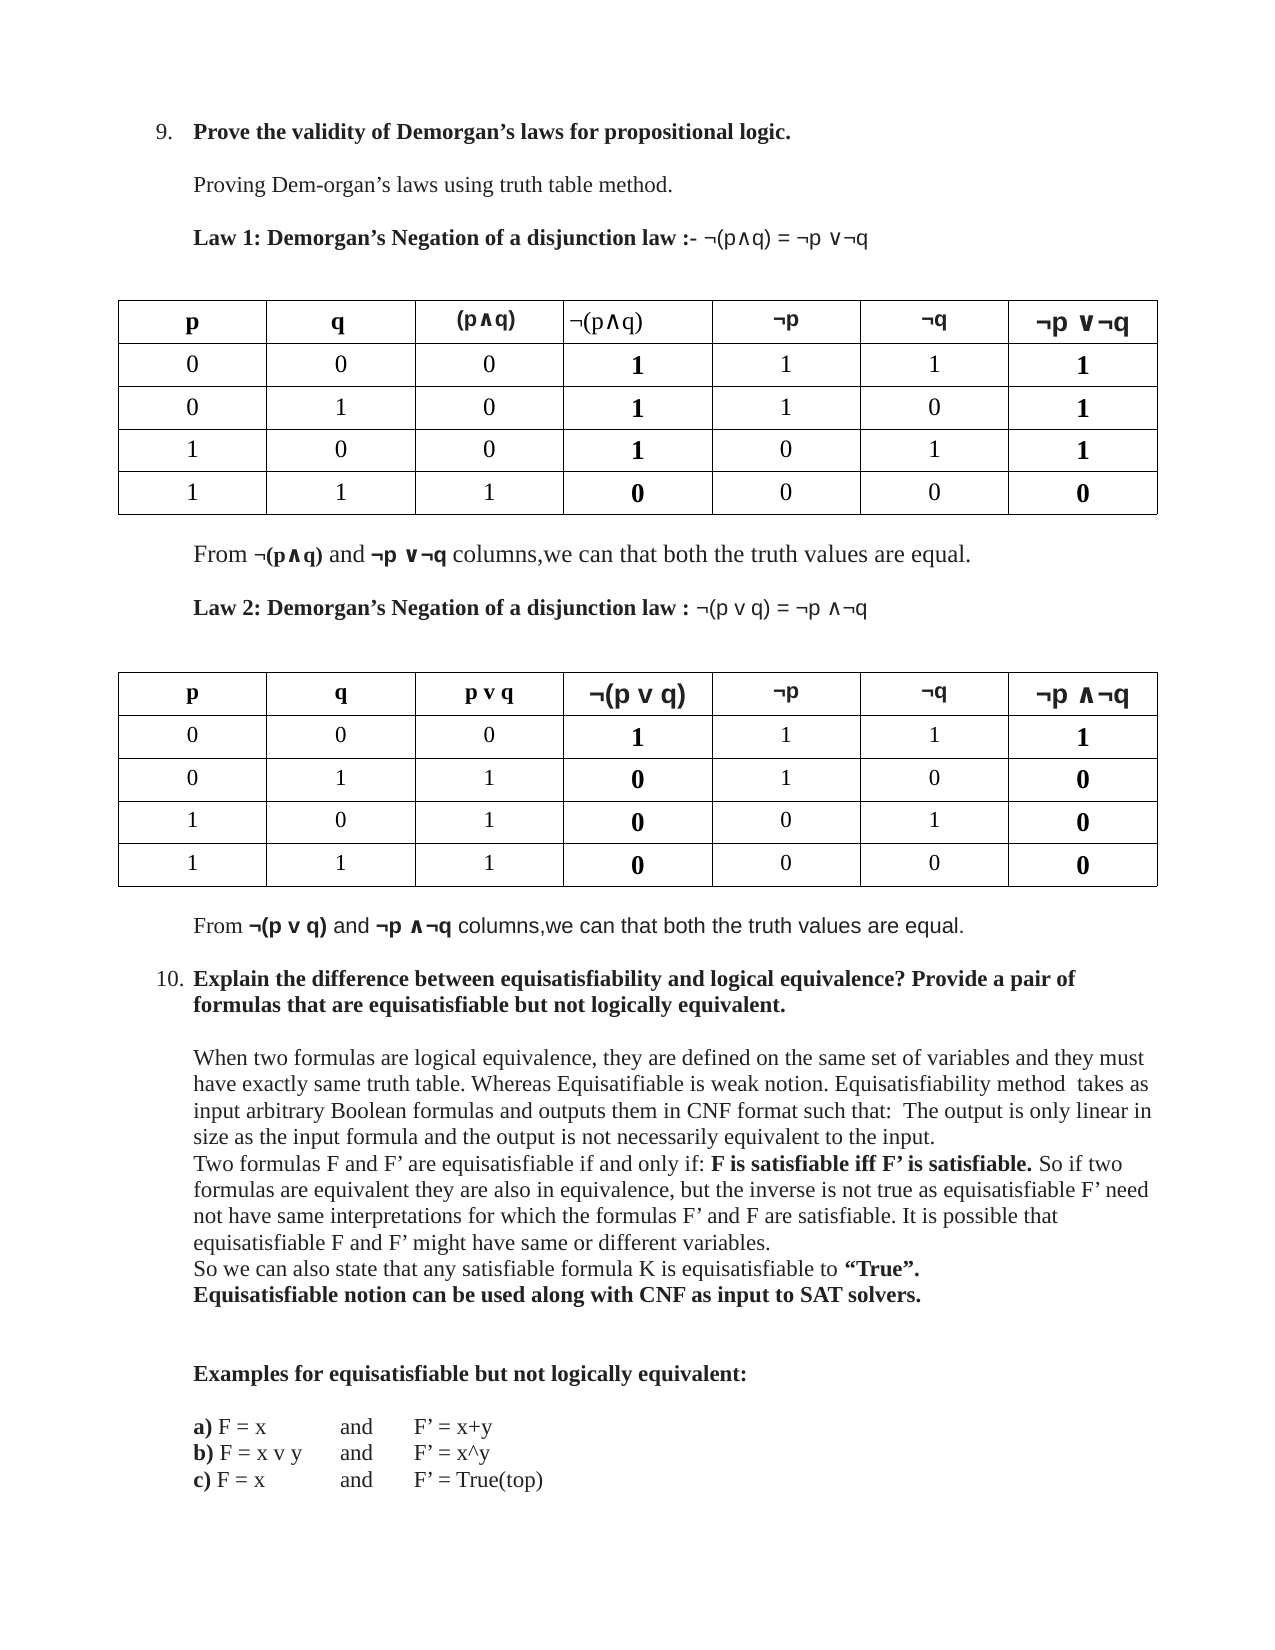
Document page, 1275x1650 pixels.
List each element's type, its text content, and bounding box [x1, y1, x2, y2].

table_cell 0 [861, 387, 1008, 428]
table_cell 0 [564, 802, 712, 843]
table_cell 0 [564, 844, 712, 886]
table_cell 1 [1009, 344, 1157, 386]
table_cell 1 [861, 716, 1008, 758]
table_header (p∧q) [416, 301, 563, 343]
table_header ¬(p∧q) [564, 301, 712, 343]
table_header p [119, 301, 266, 343]
table_cell 0 [713, 802, 860, 843]
table_cell 0 [267, 802, 415, 843]
table_cell 0 [1009, 759, 1157, 801]
table_cell 0 [119, 759, 266, 801]
table_cell 0 [713, 844, 860, 886]
table_cell 1 [416, 844, 563, 886]
table_header p [119, 673, 266, 715]
table_header q [267, 673, 415, 715]
table_cell 1 [267, 472, 415, 514]
table_cell 1 [416, 472, 563, 514]
table_cell 0 [861, 844, 1008, 886]
list Explain the difference between equisatisfiability and logical equivalence? Provide a pair of formulas that are equisatisfiable but not logically equivalent. [156, 965, 1157, 1044]
table_cell 0 [119, 344, 266, 386]
table_cell 1 [564, 716, 712, 758]
list Examples for equisatisfiable but not logically equivalent: a) F = x and F’ = x+y [156, 1360, 1157, 1439]
table_header q [267, 301, 415, 343]
list Prove the validity of Demorgan’s laws for propositional logic. Proving Dem-organ’s laws using truth table method. [156, 118, 1157, 197]
list From ¬(p v q) and ¬p ∧¬q columns,we can that both the truth values are equal. [156, 887, 1157, 965]
table_cell 0 [1009, 844, 1157, 886]
table_cell 1 [267, 759, 415, 801]
table_cell 1 [861, 344, 1008, 386]
table_cell 1 [119, 472, 266, 514]
table_header ¬(p v q) [564, 673, 712, 715]
table_cell 1 [713, 387, 860, 428]
table_header ¬q [861, 301, 1008, 343]
table_cell 1 [267, 844, 415, 886]
table_cell 0 [119, 716, 266, 758]
table_cell 0 [416, 430, 563, 471]
table_cell 0 [713, 430, 860, 471]
list Law 1: Demorgan’s Negation of a disjunction law :- ¬(p∧q) = ¬p ∨¬q [156, 223, 1157, 250]
table_cell 1 [119, 802, 266, 843]
table_cell 0 [416, 716, 563, 758]
table_header ¬q [861, 673, 1008, 715]
table_cell 1 [564, 430, 712, 471]
table_cell 1 [1009, 430, 1157, 471]
table_cell 0 [564, 472, 712, 514]
table_cell 1 [416, 759, 563, 801]
table_cell 0 [119, 387, 266, 428]
table_cell 1 [119, 844, 266, 886]
table_cell 0 [267, 716, 415, 758]
table_cell 1 [267, 387, 415, 428]
table_cell 0 [564, 759, 712, 801]
table_cell 0 [713, 472, 860, 514]
table_cell 0 [416, 344, 563, 386]
table_cell 1 [713, 344, 860, 386]
list When two formulas are logical equivalence, they are defined on the same set of variables and they must have exactly same truth table. Whereas Equisatifiable is weak notion. Equisatisfiability method takes as input arbitrary Boolean formulas and outputs them in CNF format such that: The output is only linear in size as the input formula and the output is not necessarily equivalent to the input. Two formulas F and F’ are equisatisfiable if and only if: F is satisfiable iff F’ is satisfiable. So if two formulas are equivalent they are also in equivalence, but the inverse is not true as equisatisfiable F’ need not have same interpretations for which the formulas F’ and F are satisfiable. It is possible that equisatisfiable F and F’ might have same or different variables. So we can also state that any satisfiable formula K is equisatisfiable to “True”. Equisatisfiable notion can be used along with CNF as input to SAT solvers. [156, 1044, 1157, 1308]
table_cell 1 [1009, 716, 1157, 758]
table_cell 1 [713, 716, 860, 758]
table_cell 1 [861, 430, 1008, 471]
table_cell 0 [861, 472, 1008, 514]
table_cell 1 [1009, 387, 1157, 428]
table_cell 1 [861, 802, 1008, 843]
table_cell 0 [1009, 472, 1157, 514]
table_header ¬p ∧¬q [1009, 673, 1157, 715]
table_cell 0 [861, 759, 1008, 801]
table_cell 1 [416, 802, 563, 843]
table_header p v q [416, 673, 563, 715]
table_cell 0 [416, 387, 563, 428]
list b) F = x v y and F’ = x^y [156, 1439, 1157, 1466]
table_cell 0 [267, 344, 415, 386]
table_cell 1 [119, 430, 266, 471]
table_cell 1 [564, 344, 712, 386]
table_cell 0 [267, 430, 415, 471]
table_header ¬p [713, 301, 860, 343]
table_header ¬p [713, 673, 860, 715]
table_header ¬p ∨¬q [1009, 301, 1157, 343]
table_cell 1 [564, 387, 712, 428]
list From ¬(p∧q) and ¬p ∨¬q columns,we can that both the truth values are equal. Law 2: Demorgan’s Negation of a disjunction law : ¬(p v q) = ¬p ∧¬q [156, 539, 1157, 672]
table_cell 1 [713, 759, 860, 801]
list c) F = x and F’ = True(top) [156, 1466, 1157, 1518]
table_cell 0 [1009, 802, 1157, 843]
